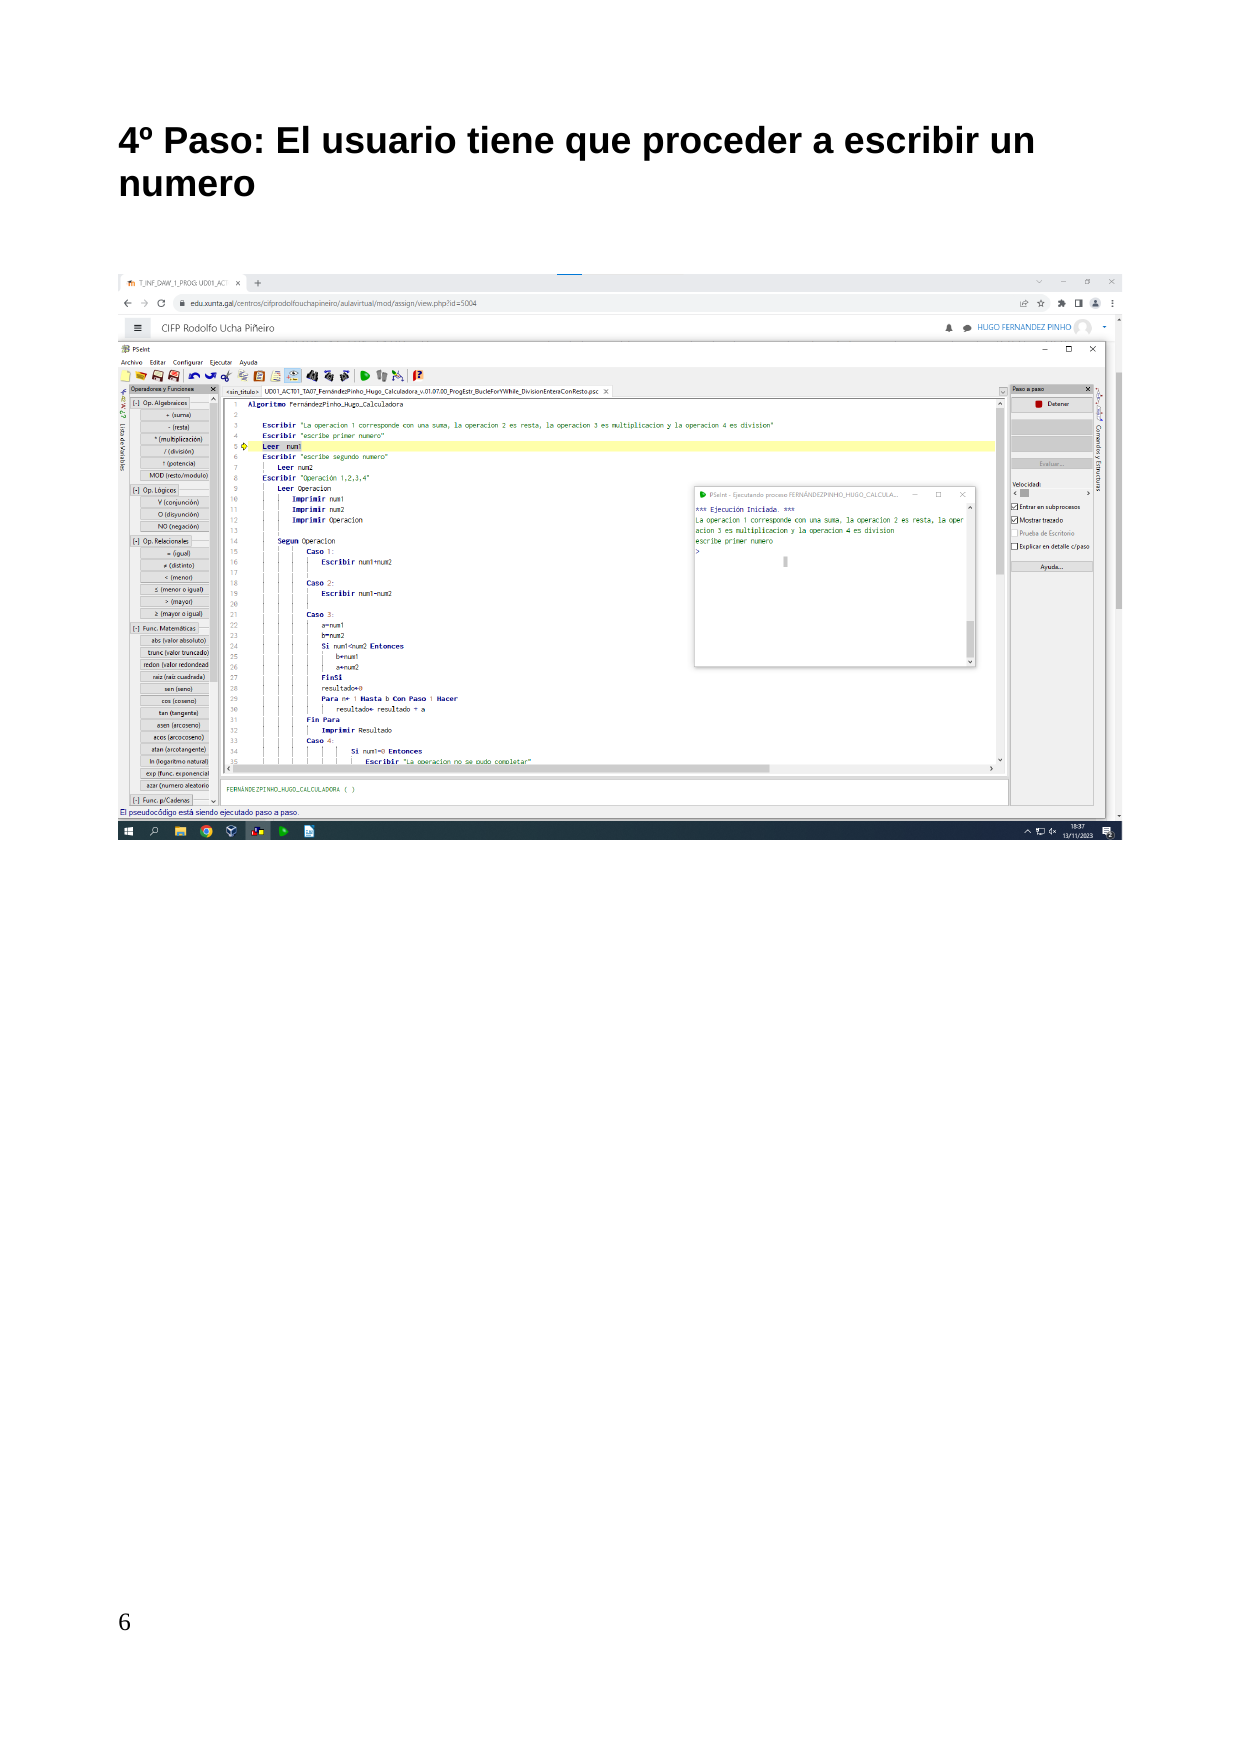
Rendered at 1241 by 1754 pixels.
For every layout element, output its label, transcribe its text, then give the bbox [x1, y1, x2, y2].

subtitle 4º Paso: El usuario tiene que proceder a escribir un numero [118, 118, 1122, 204]
picture [118, 274, 1123, 840]
